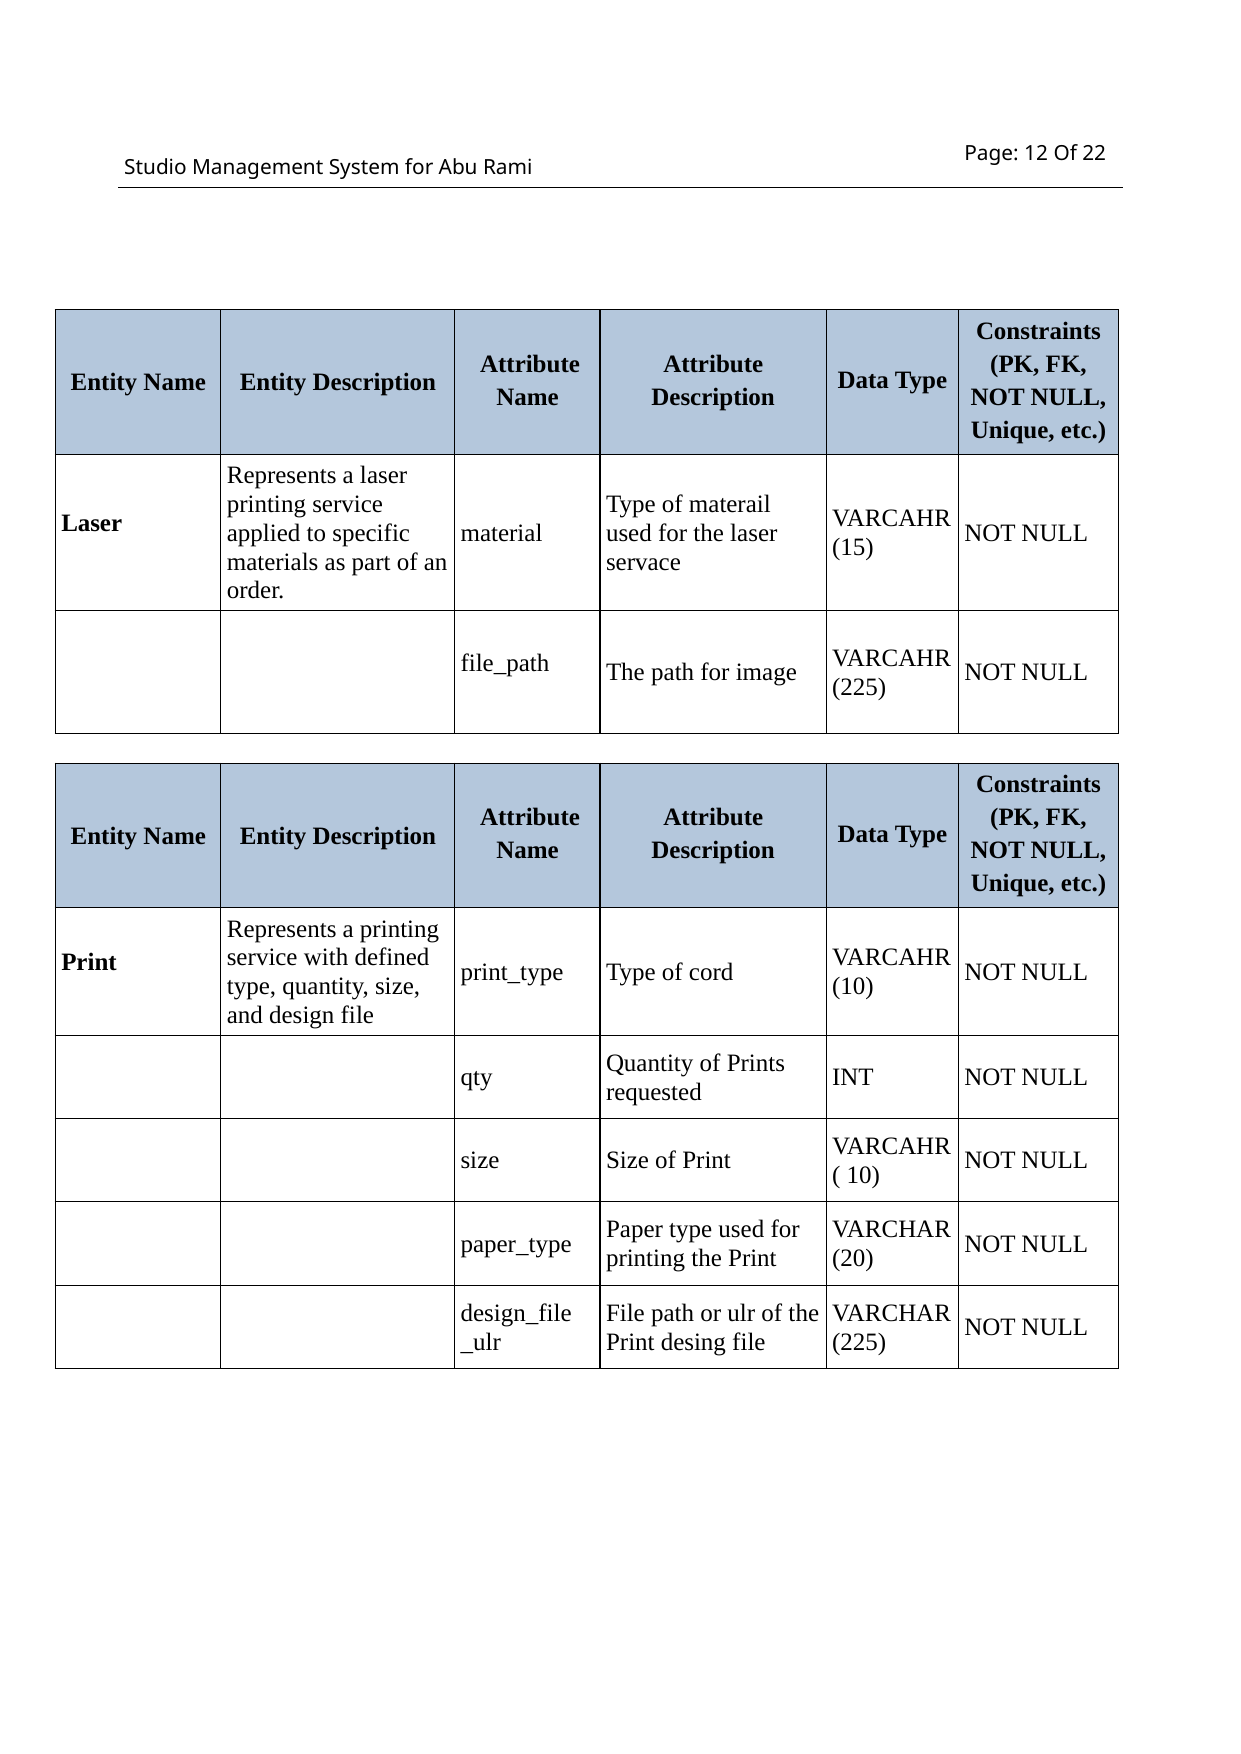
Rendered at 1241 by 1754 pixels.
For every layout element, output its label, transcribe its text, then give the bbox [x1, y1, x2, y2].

table_cell paper_type [455, 1202, 599, 1284]
table_cell Represents a laser printing service applied to specific materials as part of an order. [221, 455, 454, 610]
table_header Entity Description [221, 764, 454, 907]
table_header Attribute Name [455, 764, 599, 907]
table_cell [56, 1202, 220, 1284]
table_cell NOT NULL [959, 455, 1118, 610]
table_cell [221, 1202, 454, 1284]
table_cell NOT NULL [959, 908, 1118, 1034]
table_header Data Type [827, 310, 958, 454]
table_header Attribute Description [601, 310, 826, 454]
table_cell VARCHAR(20) [827, 1202, 958, 1284]
table_cell Type of materail used for the laser servace [601, 455, 826, 610]
table_cell material [455, 455, 599, 610]
table_cell INT [827, 1036, 958, 1118]
table_cell [56, 1036, 220, 1118]
table_header Constraints (PK, FK, NOT NULL, Unique, etc.) [959, 764, 1118, 907]
table_cell [56, 1286, 220, 1368]
table_cell Laser [56, 455, 220, 610]
table_cell VARCAHR( 10) [827, 1119, 958, 1201]
table_cell Type of cord [601, 908, 826, 1034]
table_cell [56, 611, 220, 733]
table_cell NOT NULL [959, 611, 1118, 733]
table_cell Paper type used for printing the Print [601, 1202, 826, 1284]
table_cell The path for image [601, 611, 826, 733]
table_cell Quantity of Prints requested [601, 1036, 826, 1118]
table_header Entity Name [56, 310, 220, 454]
table_cell VARCAHR (10) [827, 908, 958, 1034]
table_cell VARCAHR (15) [827, 455, 958, 610]
table_cell VARCHAR(225) [827, 1286, 958, 1368]
table_cell qty [455, 1036, 599, 1118]
table_cell [221, 1286, 454, 1368]
table_cell print_type [455, 908, 599, 1034]
table_header Attribute Name [455, 310, 599, 454]
table_cell design_file _ulr [455, 1286, 599, 1368]
table_cell File path or ulr of the Print desing file [601, 1286, 826, 1368]
table_header Entity Description [221, 310, 454, 454]
table_cell NOT NULL [959, 1119, 1118, 1201]
table_header Entity Name [56, 764, 220, 907]
table_cell Size of Print [601, 1119, 826, 1201]
table_cell NOT NULL [959, 1286, 1118, 1368]
table_cell [56, 1119, 220, 1201]
table_cell NOT NULL [959, 1202, 1118, 1284]
table_cell file_path [455, 611, 599, 733]
table_cell Print [56, 908, 220, 1034]
table_header Data Type [827, 764, 958, 907]
table_header Constraints (PK, FK, NOT NULL, Unique, etc.) [959, 310, 1118, 454]
table_cell NOT NULL [959, 1036, 1118, 1118]
table_cell VARCAHR (225) [827, 611, 958, 733]
table_header Attribute Description [601, 764, 826, 907]
table_cell Represents a printing service with defined type, quantity, size, and design file [221, 908, 454, 1034]
table_cell [221, 1119, 454, 1201]
table_cell size [455, 1119, 599, 1201]
table_cell [221, 1036, 454, 1118]
table_cell [221, 611, 454, 733]
